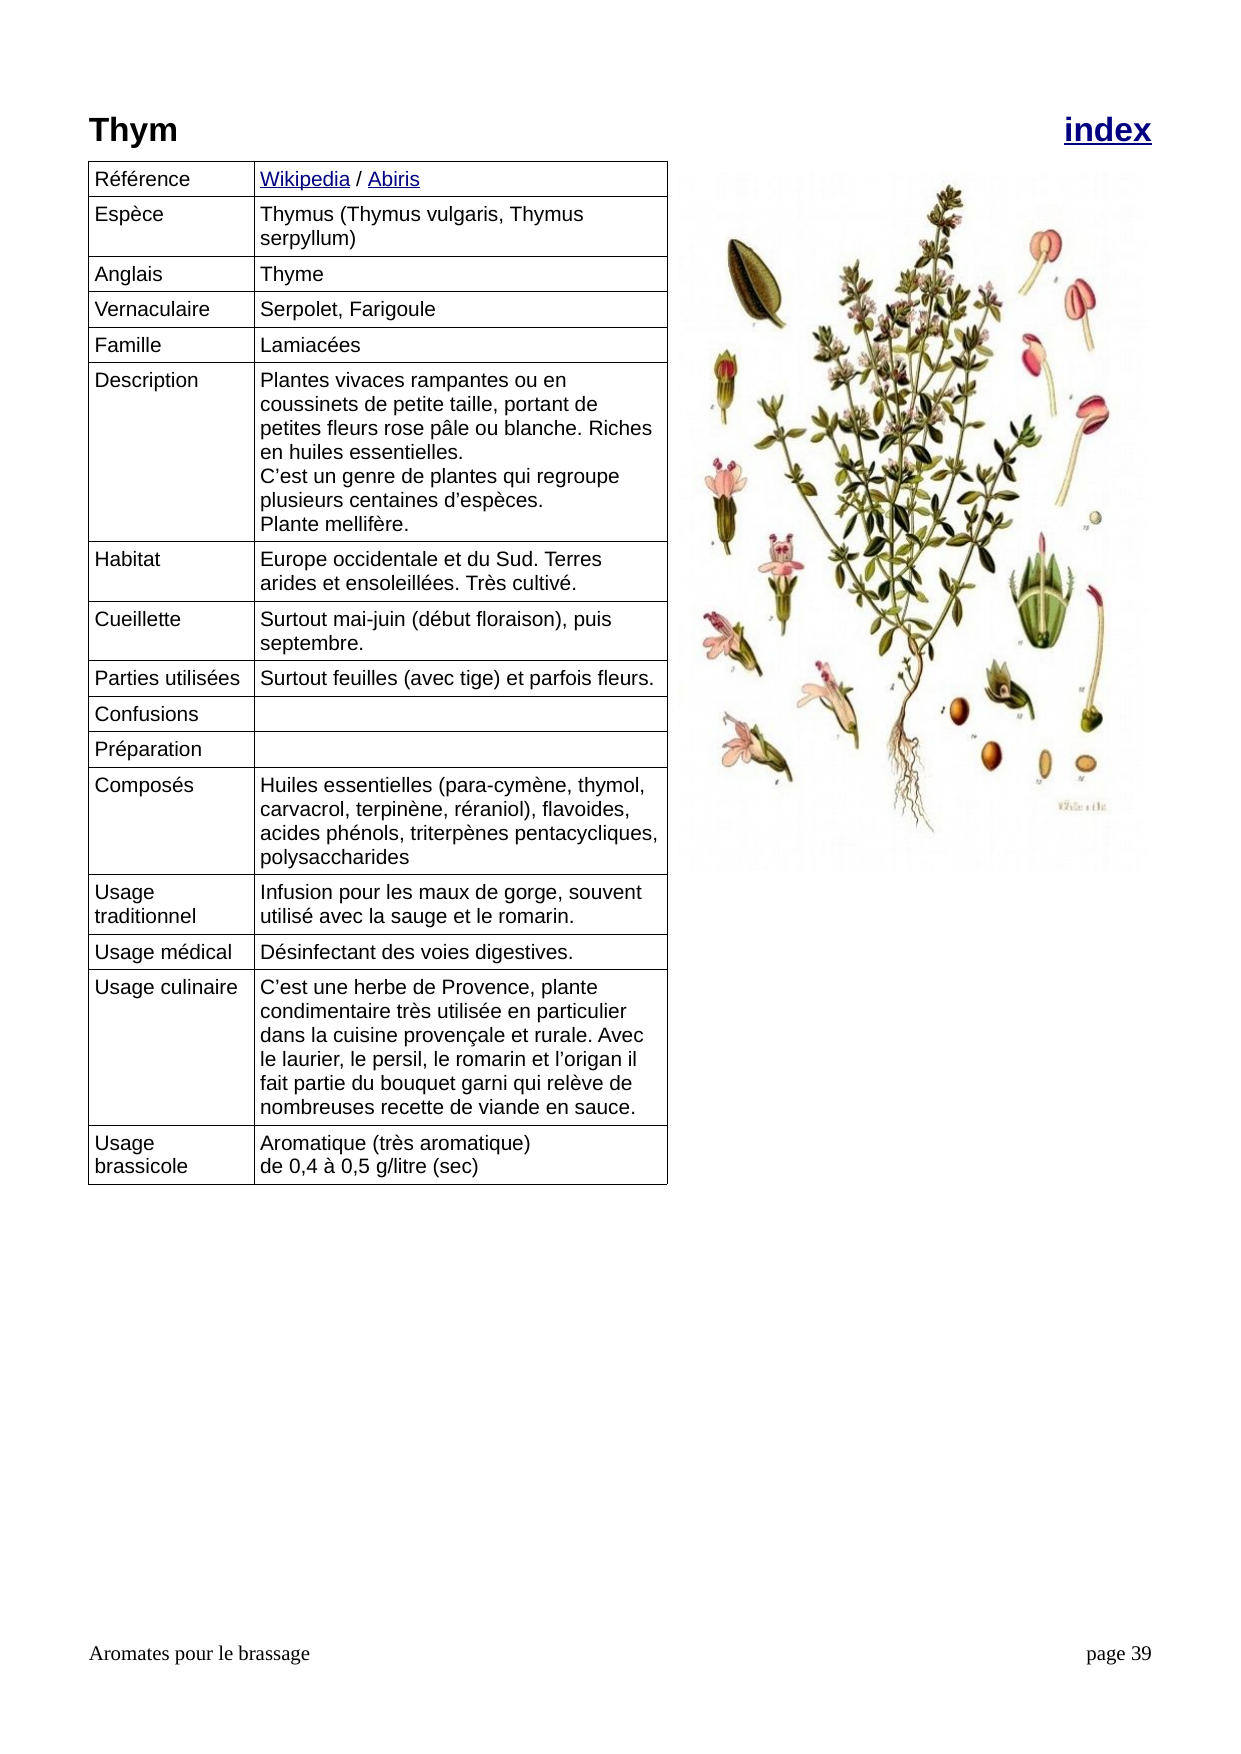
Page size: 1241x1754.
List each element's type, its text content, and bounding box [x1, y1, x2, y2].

table_cell Usage brassicole [89, 1126, 254, 1184]
table_cell Surtout mai-juin (début floraison), puis septembre. [255, 602, 667, 660]
table_cell Huiles essentielles (para-cymène, thymol, carvacrol, terpinène, réraniol), flavoides, acides phénols, triterpènes pentacycliques, polysaccharides [255, 768, 667, 874]
table_cell Thyme [255, 257, 667, 291]
table_cell Europe occidentale et du Sud. Terres arides et ensoleillées. Très cultivé. [255, 542, 667, 601]
table_cell Confusions [89, 697, 254, 731]
table_cell Anglais [89, 257, 254, 291]
table_cell Usage traditionnel [89, 875, 254, 934]
table_cell Famille [89, 328, 254, 362]
table_cell Surtout feuilles (avec tige) et parfois fleurs. [255, 661, 667, 696]
table_cell Aromatique (très aromatique) de 0,4 à 0,5 g/litre (sec) [255, 1126, 667, 1184]
table_cell Espèce [89, 197, 254, 256]
table_cell [255, 697, 667, 731]
table_cell Habitat [89, 542, 254, 601]
table_cell Usage médical [89, 935, 254, 969]
table_cell Plantes vivaces rampantes ou en coussinets de petite taille, portant de petites fleurs rose pâle ou blanche. Riches en huiles essentielles. C’est un genre de plantes qui regroupe plusieurs centaines d’espèces. Plante mellifère. [255, 363, 667, 541]
subtitle Thym index [88, 109, 1152, 148]
table_cell Infusion pour les maux de gorge, souvent utilisé avec la sauge et le romarin. [255, 875, 667, 934]
table_cell Lamiacées [255, 328, 667, 362]
table_header Wikipedia / Abiris [255, 162, 667, 196]
table_cell Désinfectant des voies digestives. [255, 935, 667, 969]
table_cell Parties utilisées [89, 661, 254, 696]
picture [677, 172, 1149, 871]
table_cell C’est une herbe de Provence, plante condimentaire très utilisée en particulier dans la cuisine provençale et rurale. Avec le laurier, le persil, le romarin et l’origan il fait partie du bouquet garni qui relève de nombreuses recette de viande en sauce. [255, 970, 667, 1124]
table_cell Serpolet, Farigoule [255, 292, 667, 327]
table_cell Thymus (Thymus vulgaris, Thymus serpyllum) [255, 197, 667, 256]
table_cell Préparation [89, 732, 254, 767]
table_cell [255, 732, 667, 767]
table_cell Cueillette [89, 602, 254, 660]
table_cell Composés [89, 768, 254, 874]
table_cell Usage culinaire [89, 970, 254, 1124]
table_cell Description [89, 363, 254, 541]
table_cell Vernaculaire [89, 292, 254, 327]
table_header Référence [89, 162, 254, 196]
